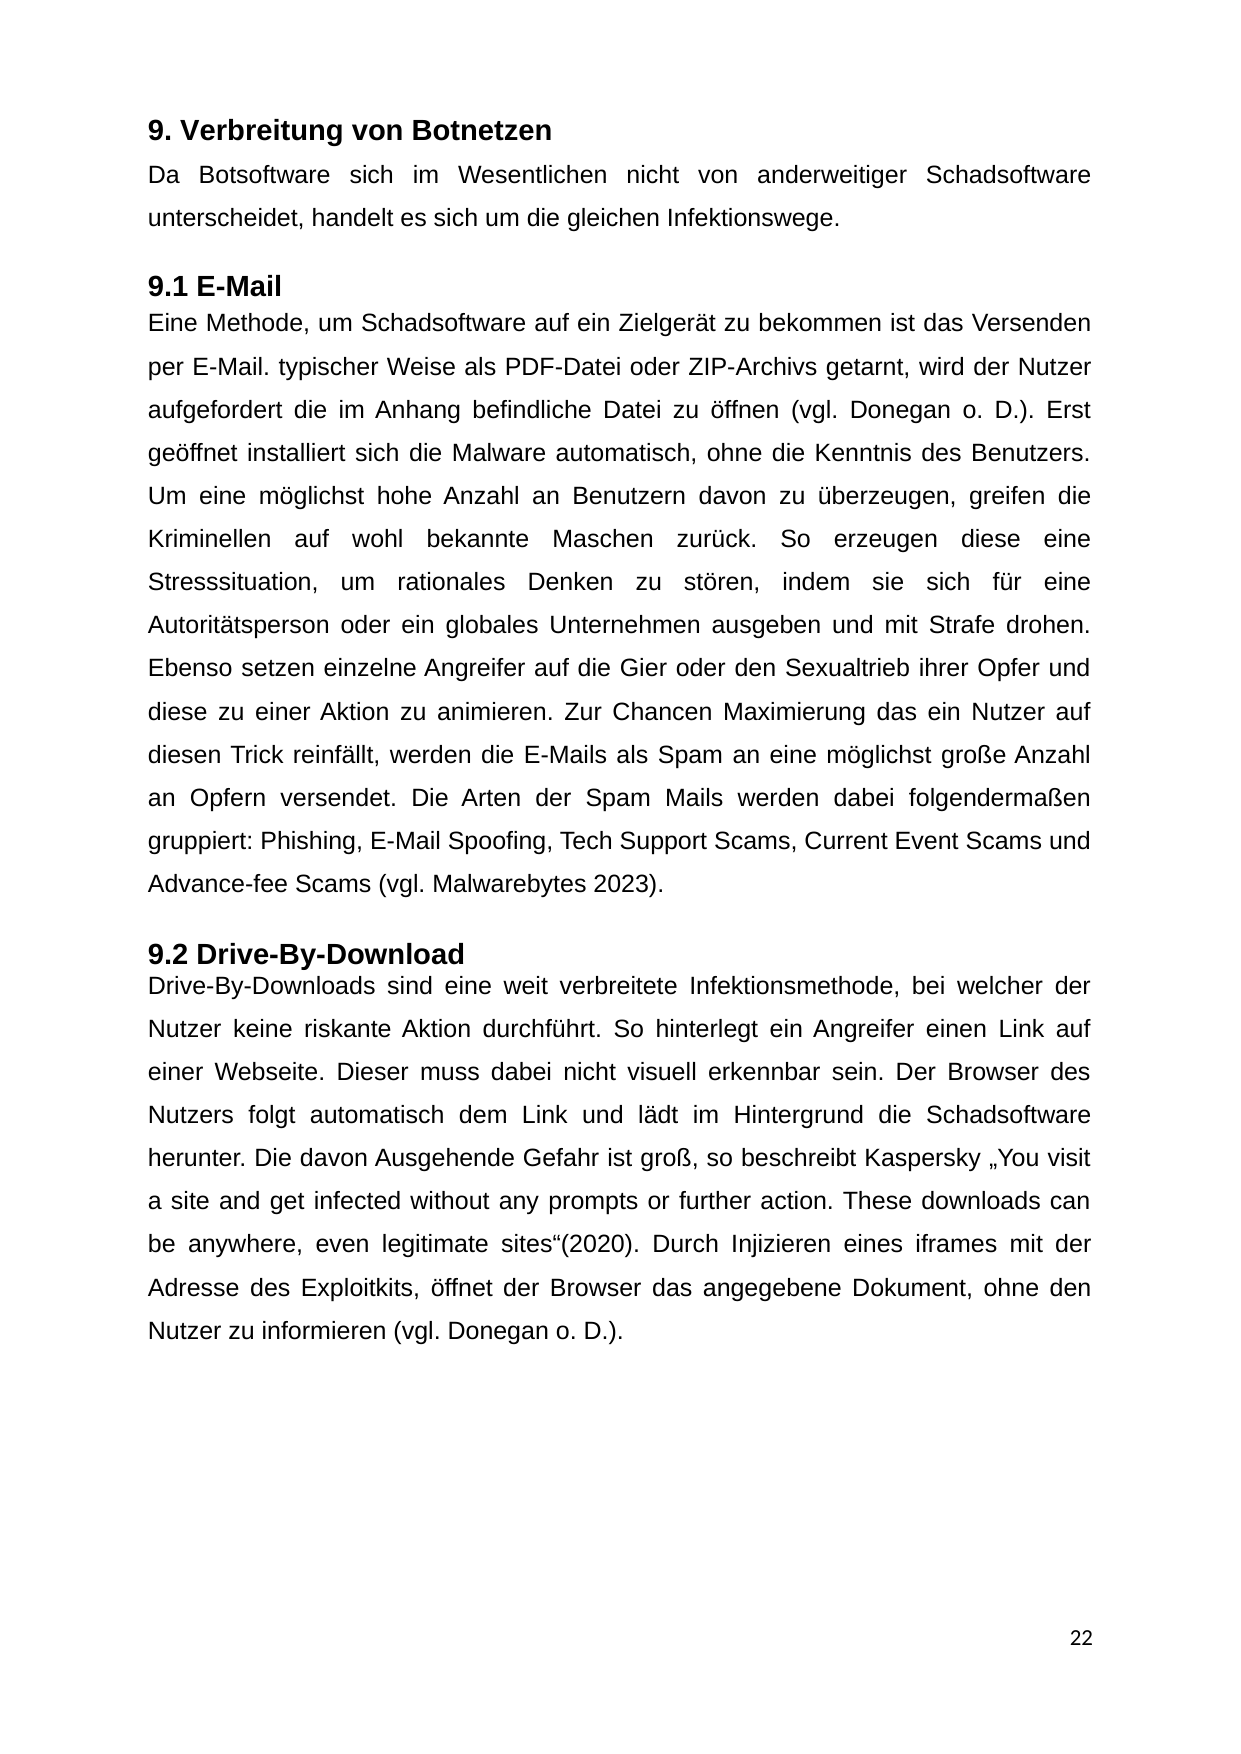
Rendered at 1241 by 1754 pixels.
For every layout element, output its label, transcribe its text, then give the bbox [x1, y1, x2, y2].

text Drive-By-Downloads sind eine weit verbreitete Infektionsmethode, bei welcher der Nutzer keine riskante Aktion durchführt. So hinterlegt ein Angreifer einen Link auf einer Webseite. Dieser muss dabei nicht visuell erkennbar sein. Der Browser des Nutzers folgt automatisch dem Link und lädt im Hintergrund die Schadsoftware herunter. Die davon Ausgehende Gefahr ist groß, so beschreibt Kaspersky „You visit a site and get infected without any prompts or further action. These downloads can be anywhere, even legitimate sites“(2020). Durch Injizieren eines iframes mit der Adresse des Exploitkits, öffnet der Browser das angegebene Dokument, ohne den Nutzer zu informieren (vgl. Donegan o. D.). [148, 971, 1093, 1344]
subtitle 9.1 E-Mail [148, 269, 1093, 302]
text Da Botsoftware sich im Wesentlichen nicht von anderweitiger Schadsoftware unterscheidet, handelt es sich um die gleichen Infektionswege. [148, 160, 1093, 232]
subtitle 9. Verbreitung von Botnetzen [148, 112, 1093, 146]
subtitle 9.2 Drive-By-Download [148, 937, 1093, 971]
text Eine Methode, um Schadsoftware auf ein Zielgerät zu bekommen ist das Versenden per E-Mail. typischer Weise als PDF-Datei oder ZIP-Archivs getarnt, wird der Nutzer aufgefordert die im Anhang befindliche Datei zu öffnen (vgl. Donegan o. D.). Erst geöffnet installiert sich die Malware automatisch, ohne die Kenntnis des Benutzers. Um eine möglichst hohe Anzahl an Benutzern davon zu überzeugen, greifen die Kriminellen auf wohl bekannte Maschen zurück. So erzeugen diese eine Stresssituation, um rationales Denken zu stören, indem sie sich für eine Autoritätsperson oder ein globales Unternehmen ausgeben und mit Strafe drohen. Ebenso setzen einzelne Angreifer auf die Gier oder den Sexualtrieb ihrer Opfer und diese zu einer Aktion zu animieren. Zur Chancen Maximierung das ein Nutzer auf diesen Trick reinfällt, werden die E-Mails als Spam an eine möglichst große Anzahl an Opfern versendet. Die Arten der Spam Mails werden dabei folgendermaßen gruppiert: Phishing, E-Mail Spoofing, Tech Support Scams, Current Event Scams und Advance-fee Scams (vgl. Malwarebytes 2023). [148, 308, 1093, 898]
